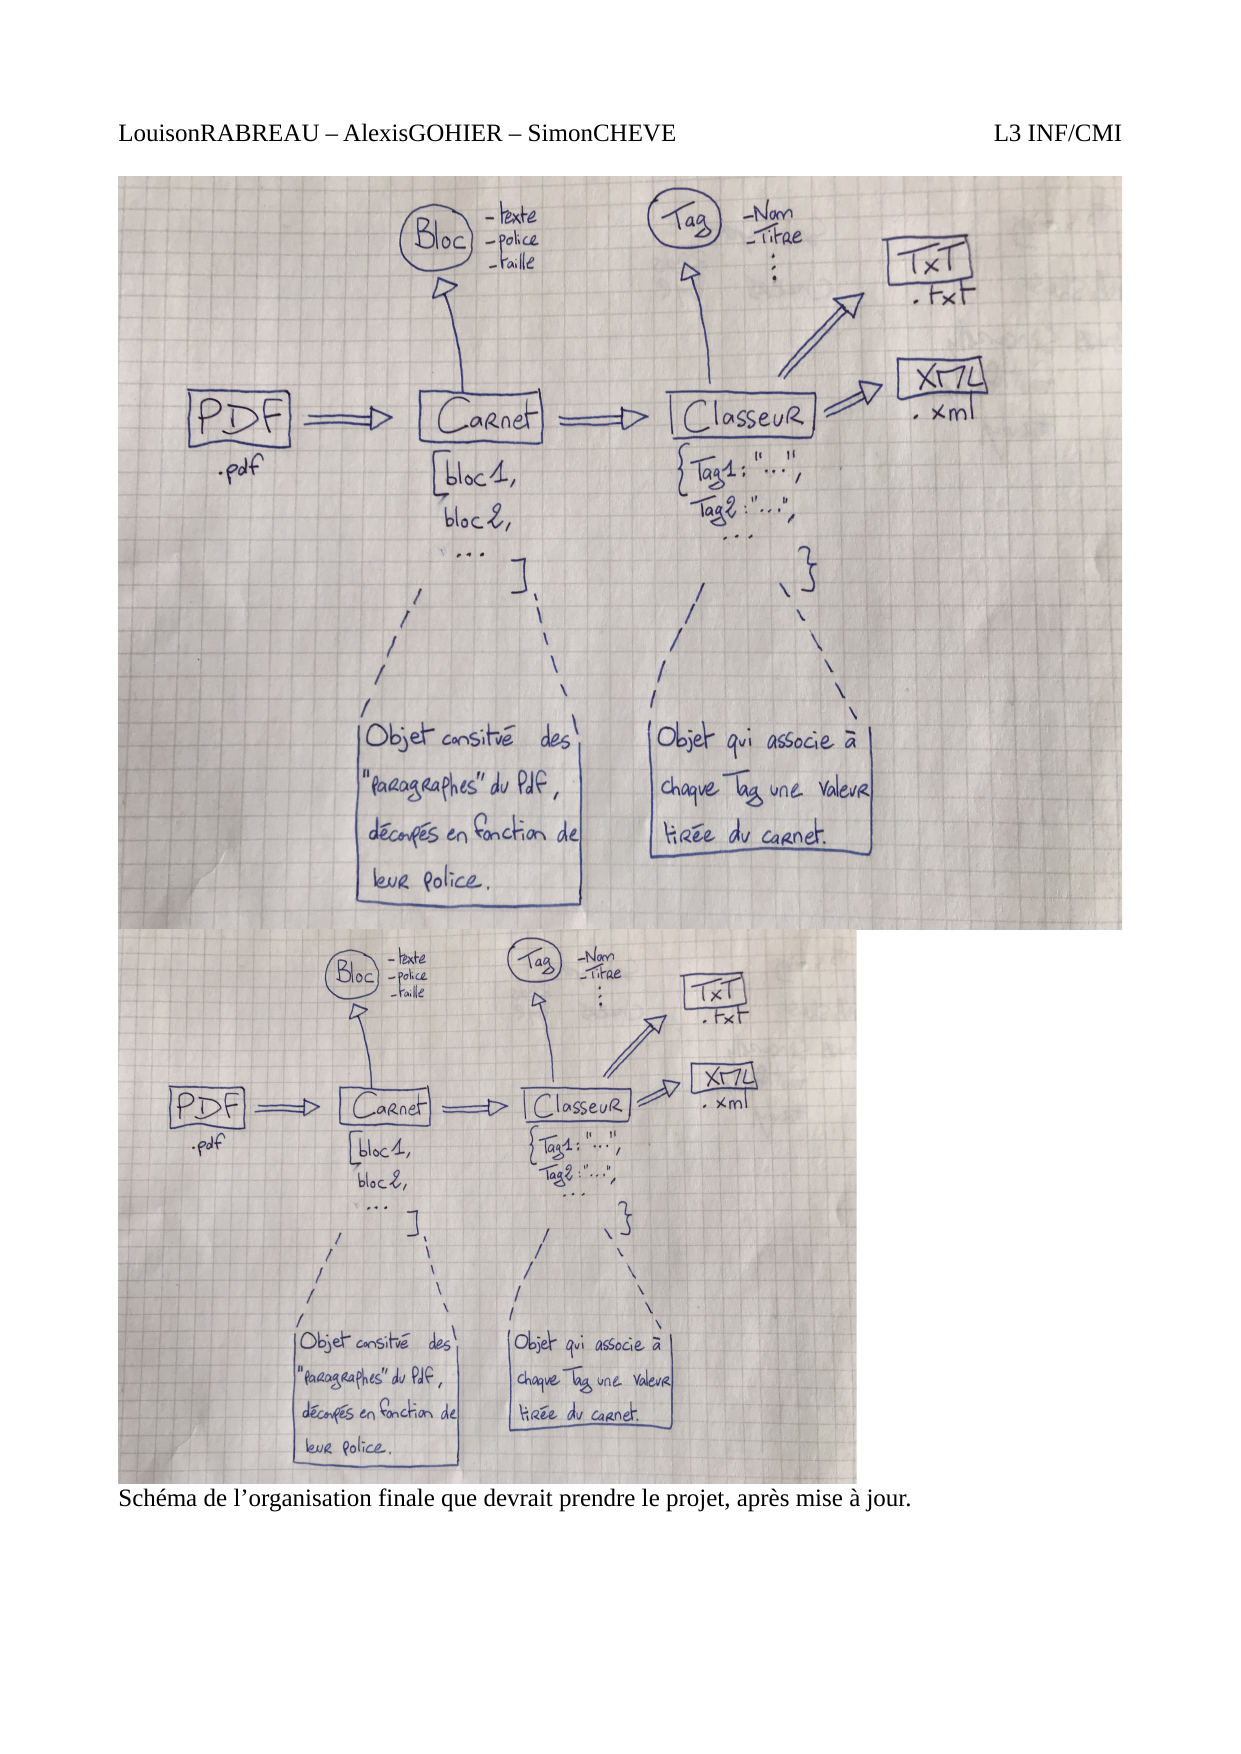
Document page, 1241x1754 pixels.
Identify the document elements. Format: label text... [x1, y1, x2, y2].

text Schéma de l’organisation finale que devrait prendre le projet, après mise à jour. [118, 1483, 1122, 1512]
picture [118, 176, 1123, 1484]
